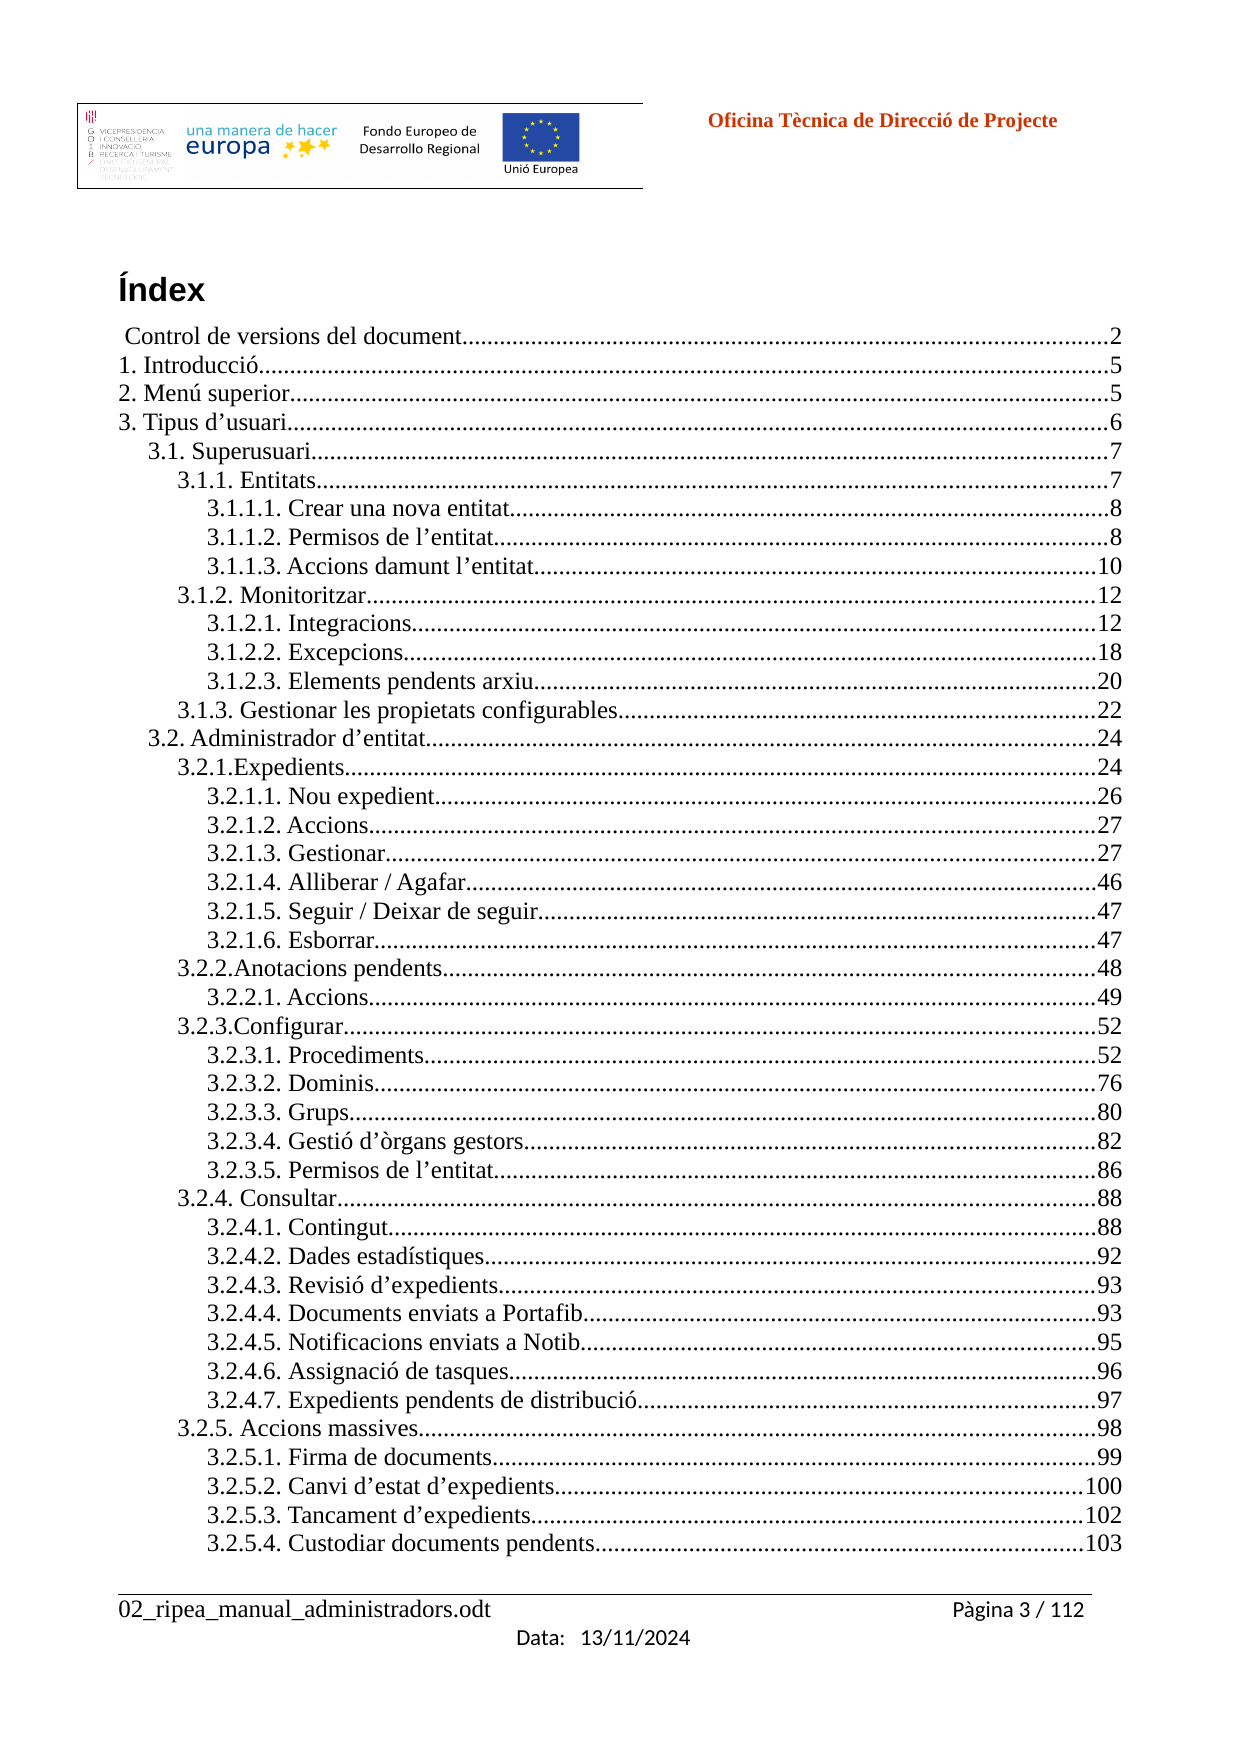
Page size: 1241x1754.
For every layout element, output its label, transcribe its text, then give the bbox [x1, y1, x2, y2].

text 3.1.1.1. Crear una nova entitat 8 [207, 493, 1122, 522]
text 3.2.1.Expedients 24 [177, 752, 1122, 781]
text 3.2.3.4. Gestió d’òrgans gestors 82 [207, 1126, 1122, 1155]
text 3. Tipus d’usuari 6 [118, 407, 1122, 436]
picture [82, 108, 178, 182]
text 3.2.1.5. Seguir / Deixar de seguir 47 [207, 896, 1122, 925]
text 1. Introducció 5 [118, 350, 1122, 378]
text 3.2.4.3. Revisió d’expedients 93 [207, 1270, 1122, 1298]
text 3.1.1. Entitats 7 [177, 465, 1122, 493]
text 3.2.4. Consultar 88 [177, 1183, 1122, 1212]
text 3.2.1.1. Nou expedient. 26 [207, 781, 1122, 810]
text 3.1.1.3. Accions damunt l’entitat 10 [207, 551, 1122, 580]
text 3.1. Superusuari. 7 [148, 436, 1122, 465]
text 3.2.1.2. Accions. 27 [207, 810, 1122, 838]
text 3.2.1.6. Esborrar 47 [207, 925, 1122, 953]
picture [184, 108, 585, 182]
text 3.1.2.2. Excepcions 18 [207, 637, 1122, 666]
text 3.1.2.1. Integracions 12 [207, 608, 1122, 637]
text 3.2. Administrador d’entitat 24 [148, 723, 1122, 752]
text 3.2.3.2. Dominis 76 [207, 1068, 1122, 1097]
text 2. Menú superior 5 [118, 378, 1122, 407]
text 3.2.4.5. Notificacions enviats a Notib 95 [207, 1327, 1122, 1356]
text 3.2.2.Anotacions pendents 48 [177, 953, 1122, 982]
text 3.2.1.4. Alliberar / Agafar 46 [207, 867, 1122, 896]
text 3.2.5.1. Firma de documents 99 [207, 1442, 1122, 1471]
text 3.2.5. Accions massives 98 [177, 1413, 1122, 1442]
text 3.2.4.1. Contingut 88 [207, 1212, 1122, 1241]
text 3.2.4.6. Assignació de tasques 96 [207, 1356, 1122, 1385]
text 3.2.3.1. Procediments 52 [207, 1040, 1122, 1068]
text 3.1.2.3. Elements pendents arxiu 20 [207, 666, 1122, 695]
text 3.2.2.1. Accions 49 [207, 982, 1122, 1011]
text 3.2.1.3. Gestionar 27 [207, 838, 1122, 867]
text 3.2.4.7. Expedients pendents de distribució 97 [207, 1385, 1122, 1413]
text 3.2.3.3. Grups 80 [207, 1097, 1122, 1126]
text 3.2.3.Configurar 52 [177, 1011, 1122, 1040]
text 3.2.4.4. Documents enviats a Portafib 93 [207, 1298, 1122, 1327]
text 3.1.3. Gestionar les propietats configurables 22 [177, 695, 1122, 723]
subtitle Índex [118, 270, 1122, 308]
text 3.1.1.2. Permisos de l’entitat 8 [207, 522, 1122, 551]
text 3.2.4.2. Dades estadístiques 92 [207, 1241, 1122, 1270]
text 3.2.5.4. Custodiar documents pendents 103 [207, 1528, 1122, 1557]
text Control de versions del document 2 [118, 321, 1122, 350]
text 3.2.3.5. Permisos de l’entitat 86 [207, 1155, 1122, 1183]
text 3.1.2. Monitoritzar 12 [177, 580, 1122, 608]
text 3.2.5.2. Canvi d’estat d’expedients 100 [207, 1471, 1122, 1500]
text 3.2.5.3. Tancament d’expedients 102 [207, 1500, 1122, 1528]
